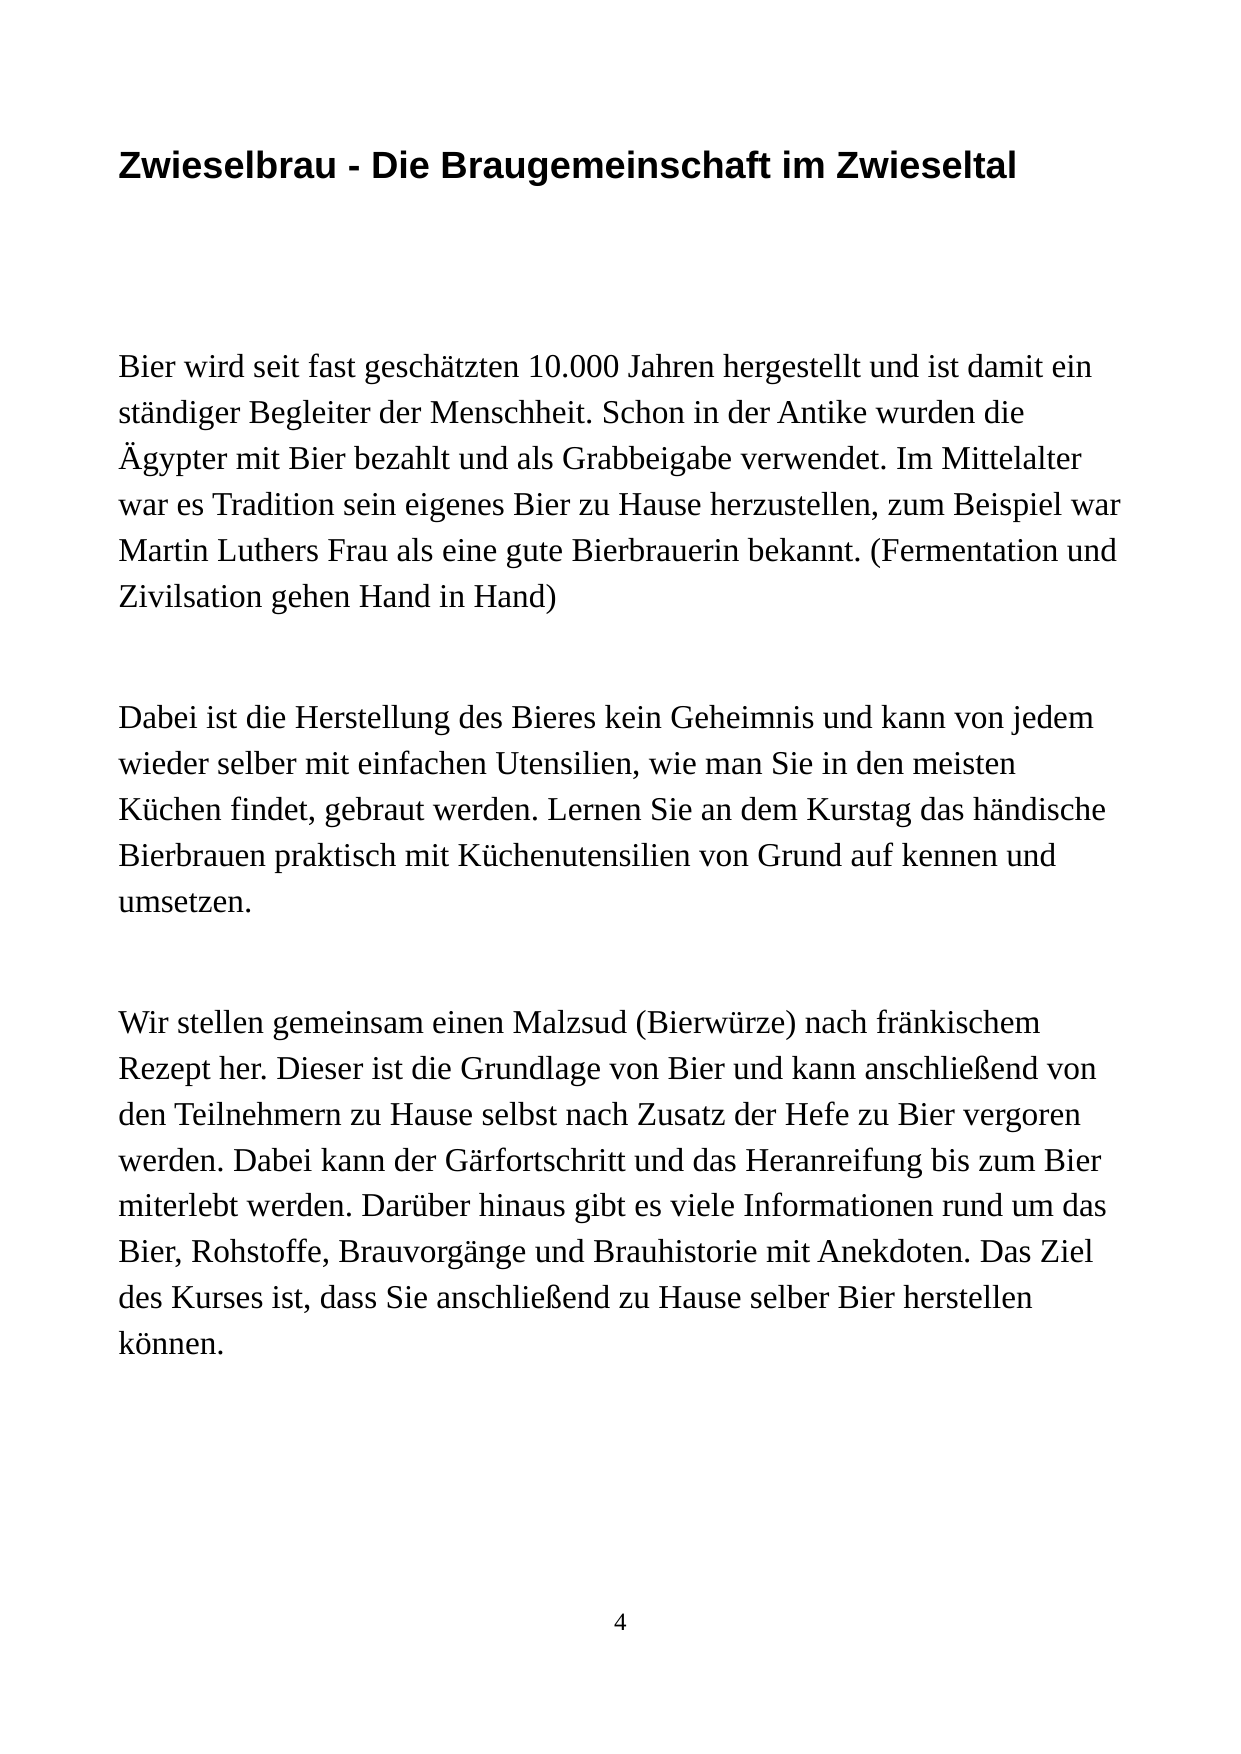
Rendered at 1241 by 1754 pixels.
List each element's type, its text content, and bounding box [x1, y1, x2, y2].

text Wir stellen gemeinsam einen Malzsud (Bierwürze) nach fränkischem Rezept her. Dieser ist die Grundlage von Bier und kann anschließend von den Teilnehmern zu Hause selbst nach Zusatz der Hefe zu Bier vergoren werden. Dabei kann der Gärfortschritt und das Heranreifung bis zum Bier miterlebt werden. Darüber hinaus gibt es viele Informationen rund um das Bier, Rohstoffe, Brauvorgänge und Brauhistorie mit Anekdoten. Das Ziel des Kurses ist, dass Sie anschließend zu Hause selber Bier herstellen können. [118, 1002, 1122, 1362]
text Bier wird seit fast geschätzten 10.000 Jahren hergestellt und ist damit ein ständiger Begleiter der Menschheit. Schon in der Antike wurden die Ägypter mit Bier bezahlt und als Grabbeigabe verwendet. Im Mittelalter war es Tradition sein eigenes Bier zu Hause herzustellen, zum Beispiel war Martin Luthers Frau als eine gute Bierbrauerin bekannt. (Fermentation und Zivilsation gehen Hand in Hand) [118, 346, 1122, 614]
subtitle Zwieselbrau - Die Braugemeinschaft im Zwieseltal [118, 143, 1122, 187]
text Dabei ist die Herstellung des Bieres kein Geheimnis und kann von jedem wieder selber mit einfachen Utensilien, wie man Sie in den meisten Küchen findet, gebraut werden. Lernen Sie an dem Kurstag das händische Bierbrauen praktisch mit Küchenutensilien von Grund auf kennen und umsetzen. [118, 697, 1122, 919]
